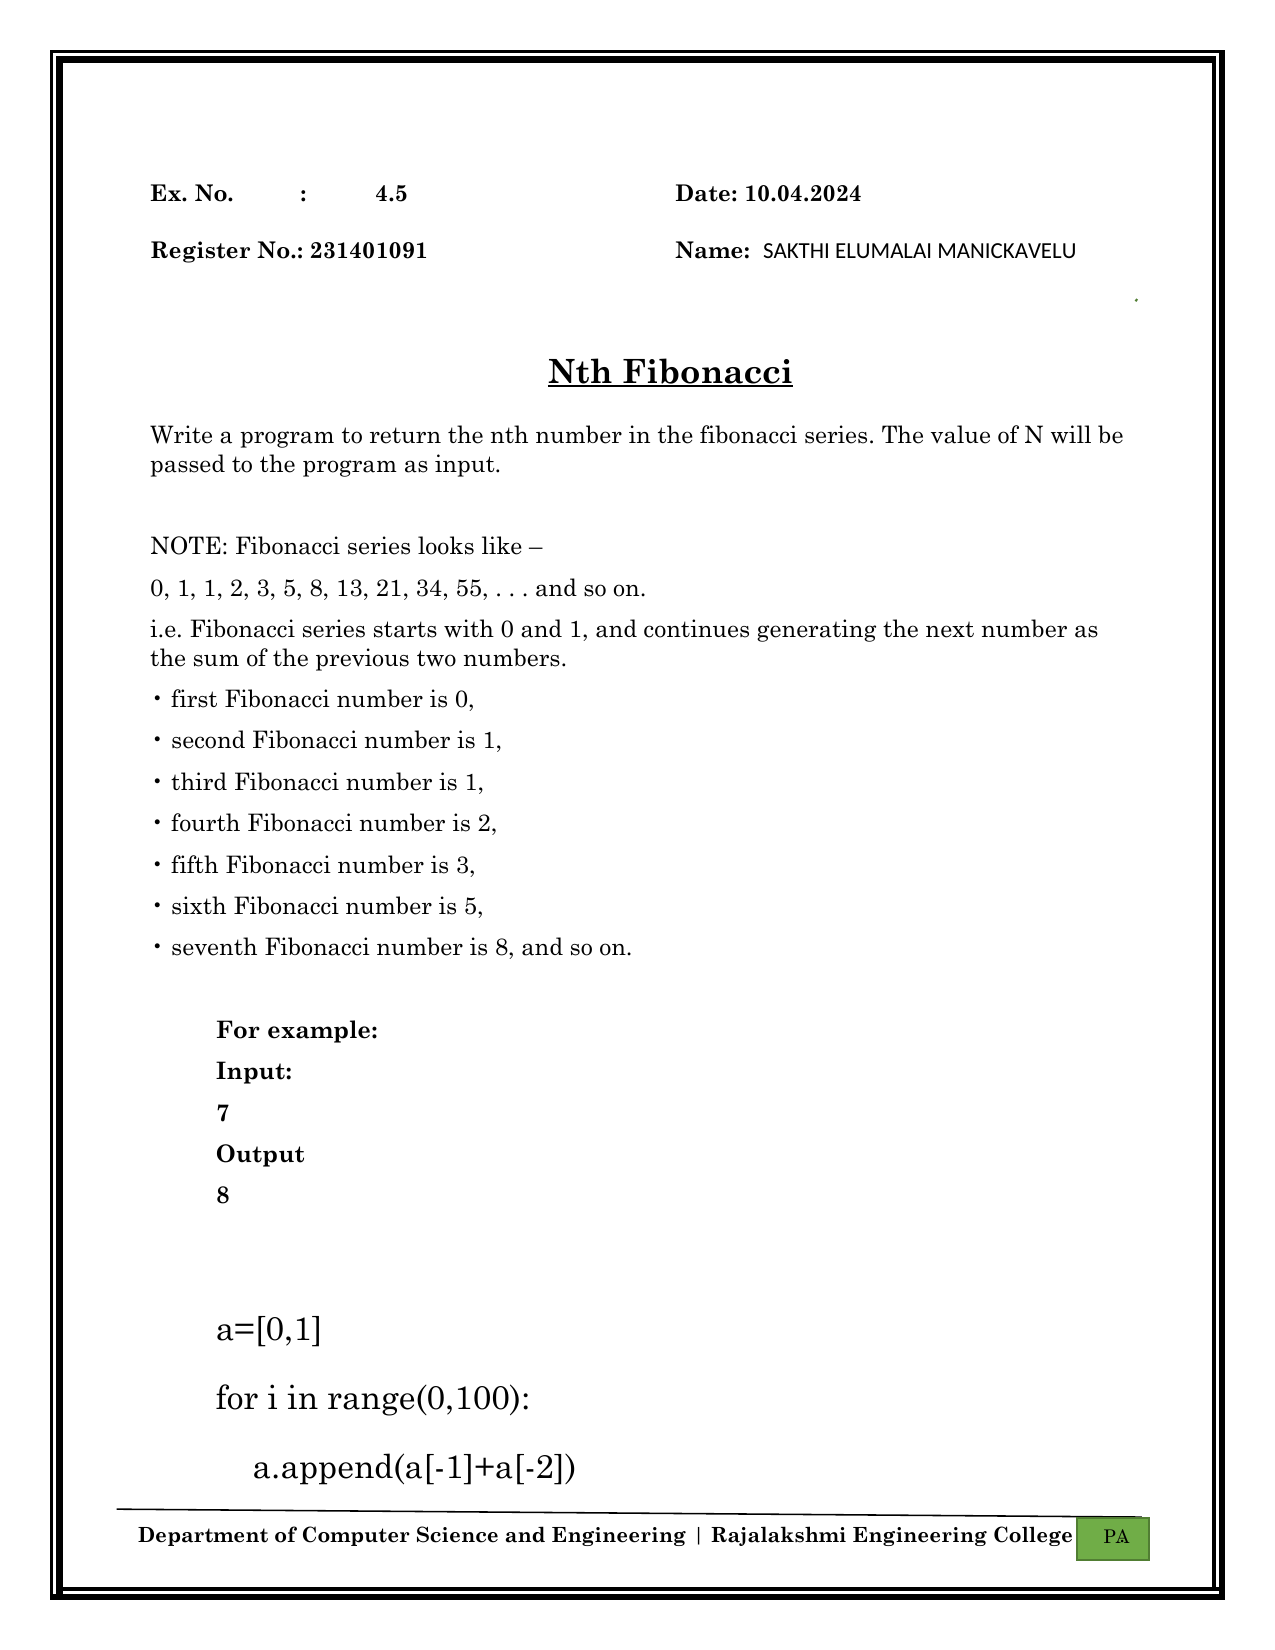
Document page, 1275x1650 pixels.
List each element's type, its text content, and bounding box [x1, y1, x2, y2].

text a.append(a[-1]+a[-2]) [216, 1446, 1125, 1486]
text Write a program to return the nth number in the fibonacci series. The value of N will be passed to the program as input. [150, 419, 1125, 477]
text • third Fibonacci number is 1, [150, 767, 1125, 796]
text • fourth Fibonacci number is 2, [150, 808, 1125, 837]
text • sixth Fibonacci number is 5, [150, 891, 1125, 919]
text Output [216, 1139, 1125, 1168]
text 8 [216, 1180, 1125, 1209]
text Input: [216, 1056, 1125, 1085]
text For example: [216, 1015, 1125, 1044]
text • second Fibonacci number is 1, [150, 725, 1125, 754]
text Ex. No. : 4.5 Date: 10.04.2024 [150, 179, 1125, 207]
text for i in range(0,100): [216, 1377, 1125, 1417]
text • fifth Fibonacci number is 3, [150, 849, 1125, 878]
text 7 [216, 1097, 1125, 1126]
text i.e. Fibonacci series starts with 0 and 1, and continues generating the next number as the sum of the previous two numbers. [150, 614, 1125, 671]
text • first Fibonacci number is 0, [150, 684, 1125, 713]
text Nth Fibonacci [216, 350, 1125, 390]
text 0, 1, 1, 2, 3, 5, 8, 13, 21, 34, 55, . . . and so on. [150, 572, 1125, 601]
text Register No.: 231401091 Name: SAKTHI ELUMALAI MANICKAVELU [150, 236, 1125, 264]
text NOTE: Fibonacci series looks like – [150, 531, 1125, 560]
text a=[0,1] [216, 1307, 1125, 1348]
text • seventh Fibonacci number is 8, and so on. [150, 932, 1125, 961]
